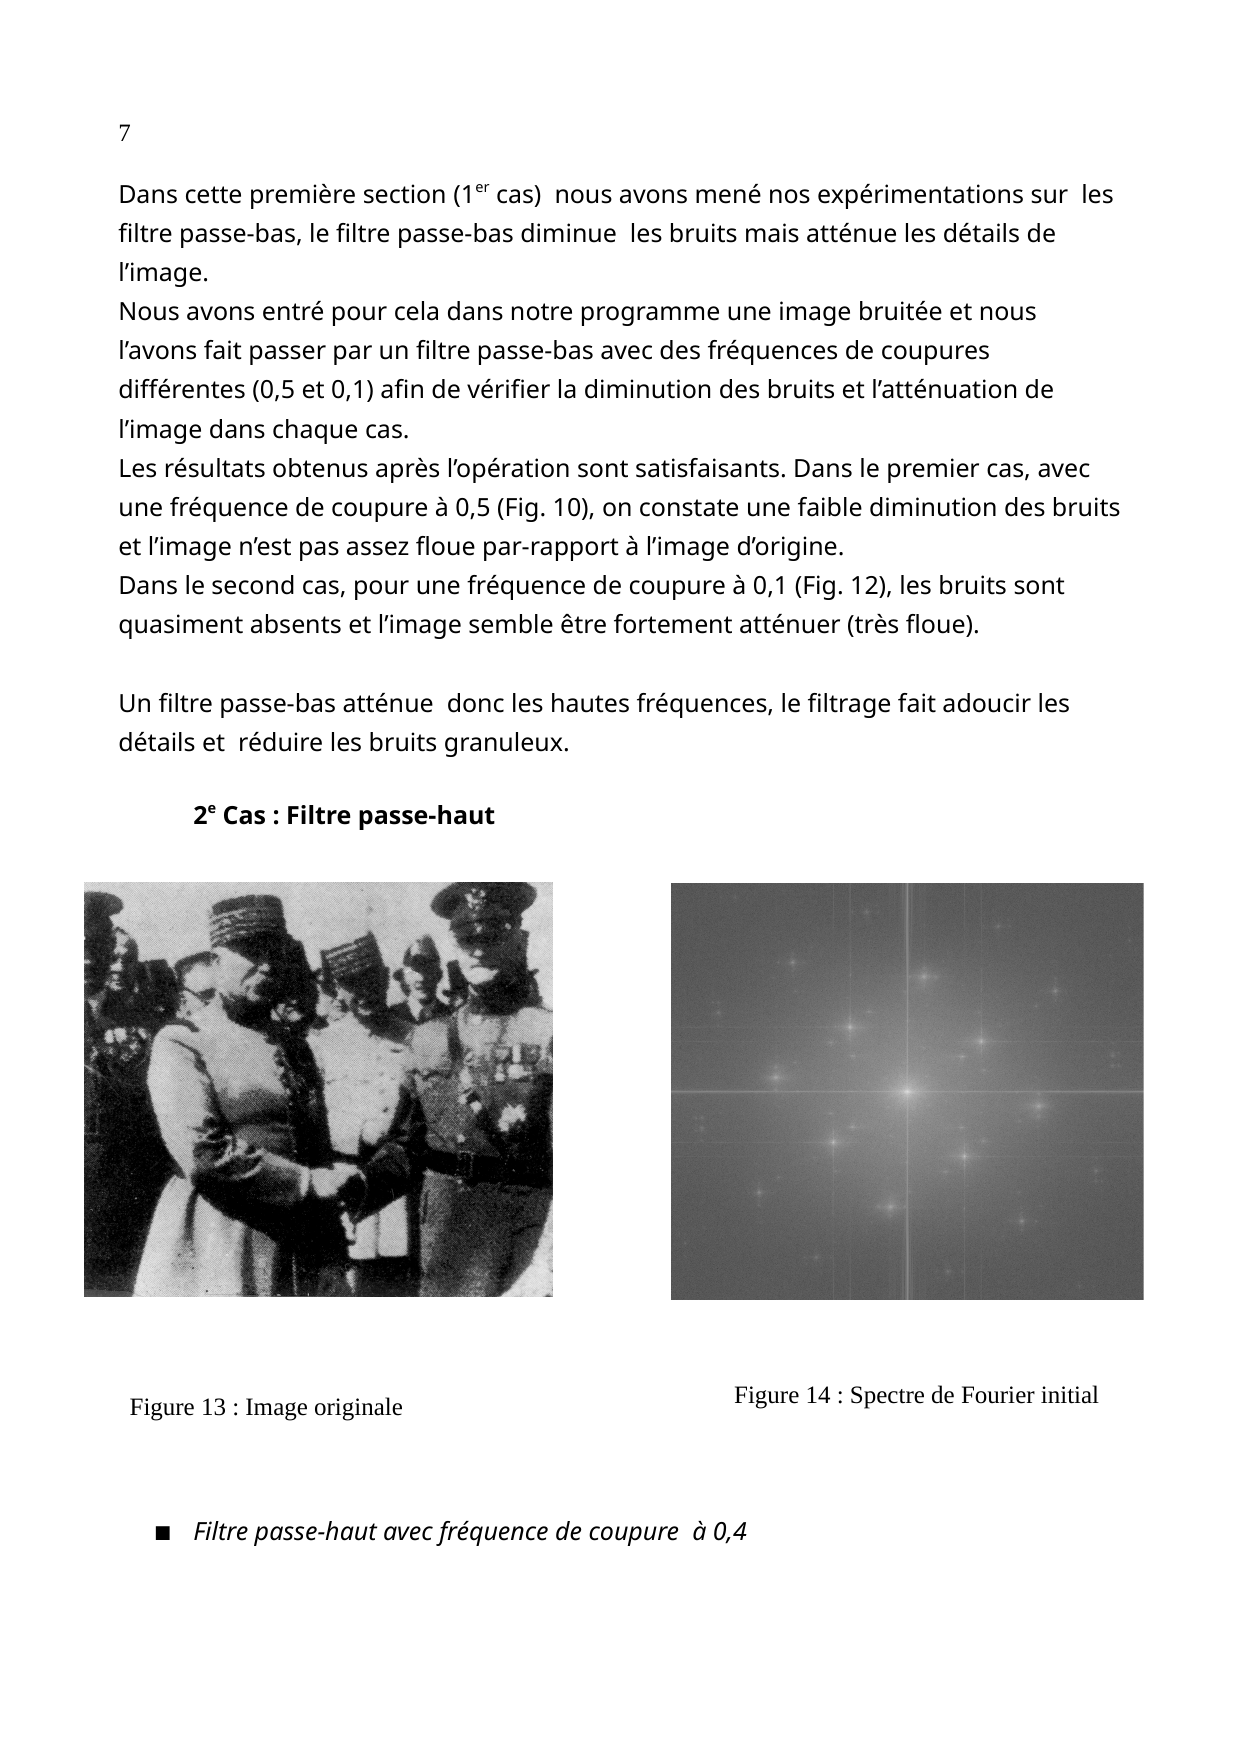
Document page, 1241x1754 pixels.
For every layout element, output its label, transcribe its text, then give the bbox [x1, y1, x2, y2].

text Dans le second cas, pour une fréquence de coupure à 0,1 (Fig. 12), les bruits sont quasiment absents et l’image semble être fortement atténuer (très floue). [118, 568, 1122, 641]
text Un filtre passe-bas atténue donc les hautes fréquences, le filtrage fait adoucir les détails et réduire les bruits granuleux. [118, 686, 1122, 759]
list Filtre passe-haut avec fréquence de coupure à 0,4 [156, 1513, 1122, 1547]
picture [84, 882, 553, 1297]
list 2e Cas : Filtre passe-haut [156, 798, 1122, 832]
text Les résultats obtenus après l’opération sont satisfaisants. Dans le premier cas, avec une fréquence de coupure à 0,5 (Fig. 10), on constate une faible diminution des bruits et l’image n’est pas assez floue par-rapport à l’image d’origine. [118, 451, 1122, 563]
picture [671, 883, 1144, 1300]
text Dans cette première section (1er cas) nous avons mené nos expérimentations sur les filtre passe-bas, le filtre passe-bas diminue les bruits mais atténue les détails de l’image. [118, 176, 1122, 289]
text Nous avons entré pour cela dans notre programme une image bruitée et nous l’avons fait passer par un filtre passe-bas avec des fréquences de coupures différentes (0,5 et 0,1) afin de vérifier la diminution des bruits et l’atténuation de l’image dans chaque cas. [118, 294, 1122, 445]
